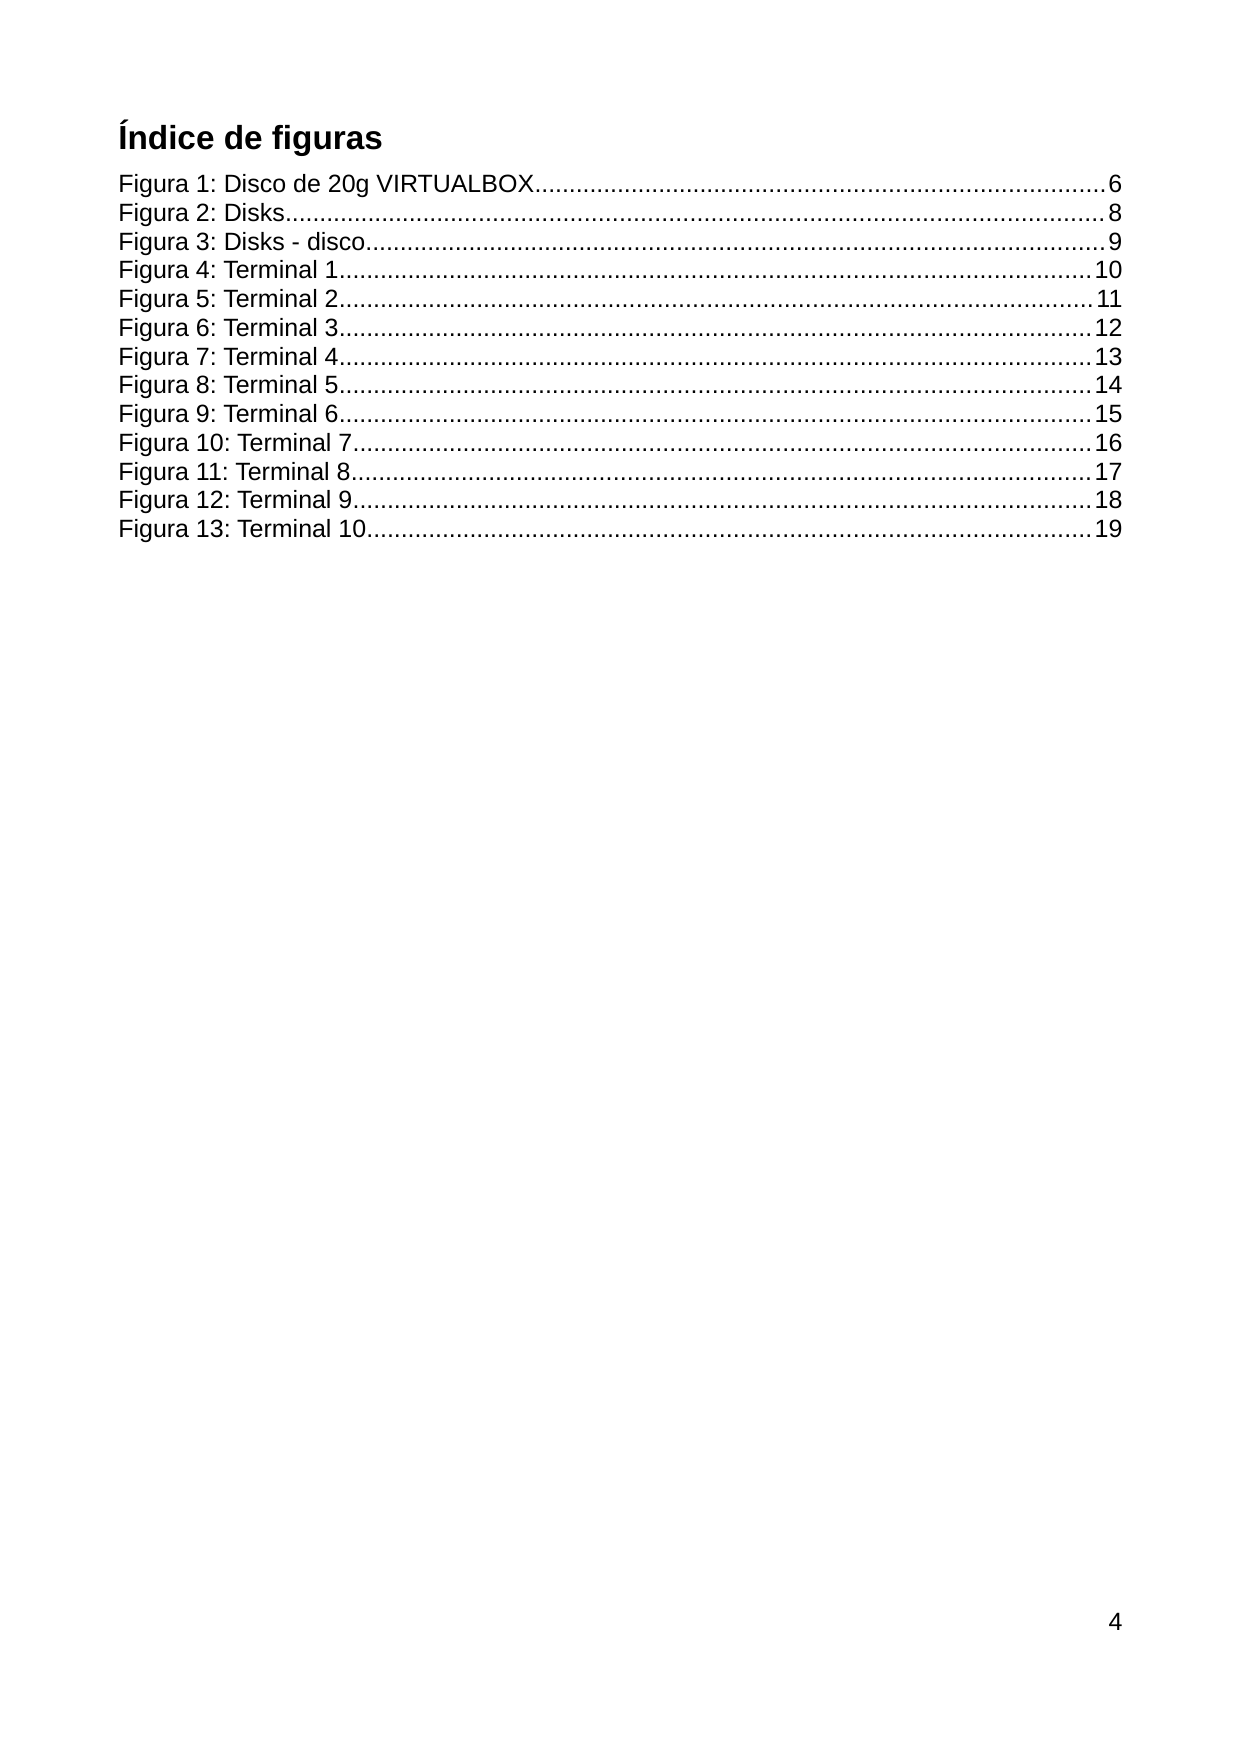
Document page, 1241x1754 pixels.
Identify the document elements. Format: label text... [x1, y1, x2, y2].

text Figura 1: Disco de 20g VIRTUALBOX 6 [118, 169, 1122, 198]
text Figura 13: Terminal 10 19 [118, 514, 1122, 543]
subtitle Índice de figuras [118, 118, 1122, 157]
text Figura 2: Disks 8 [118, 198, 1122, 227]
text Figura 7: Terminal 4 13 [118, 342, 1122, 370]
text Figura 3: Disks - disco 9 [118, 227, 1122, 255]
text Figura 8: Terminal 5 14 [118, 370, 1122, 399]
text Figura 11: Terminal 8 17 [118, 457, 1122, 485]
text Figura 9: Terminal 6 15 [118, 399, 1122, 428]
text Figura 6: Terminal 3 12 [118, 313, 1122, 342]
text Figura 5: Terminal 2 11 [118, 284, 1122, 313]
text Figura 10: Terminal 7 16 [118, 428, 1122, 457]
text Figura 12: Terminal 9 18 [118, 485, 1122, 514]
text Figura 4: Terminal 1 10 [118, 255, 1122, 284]
